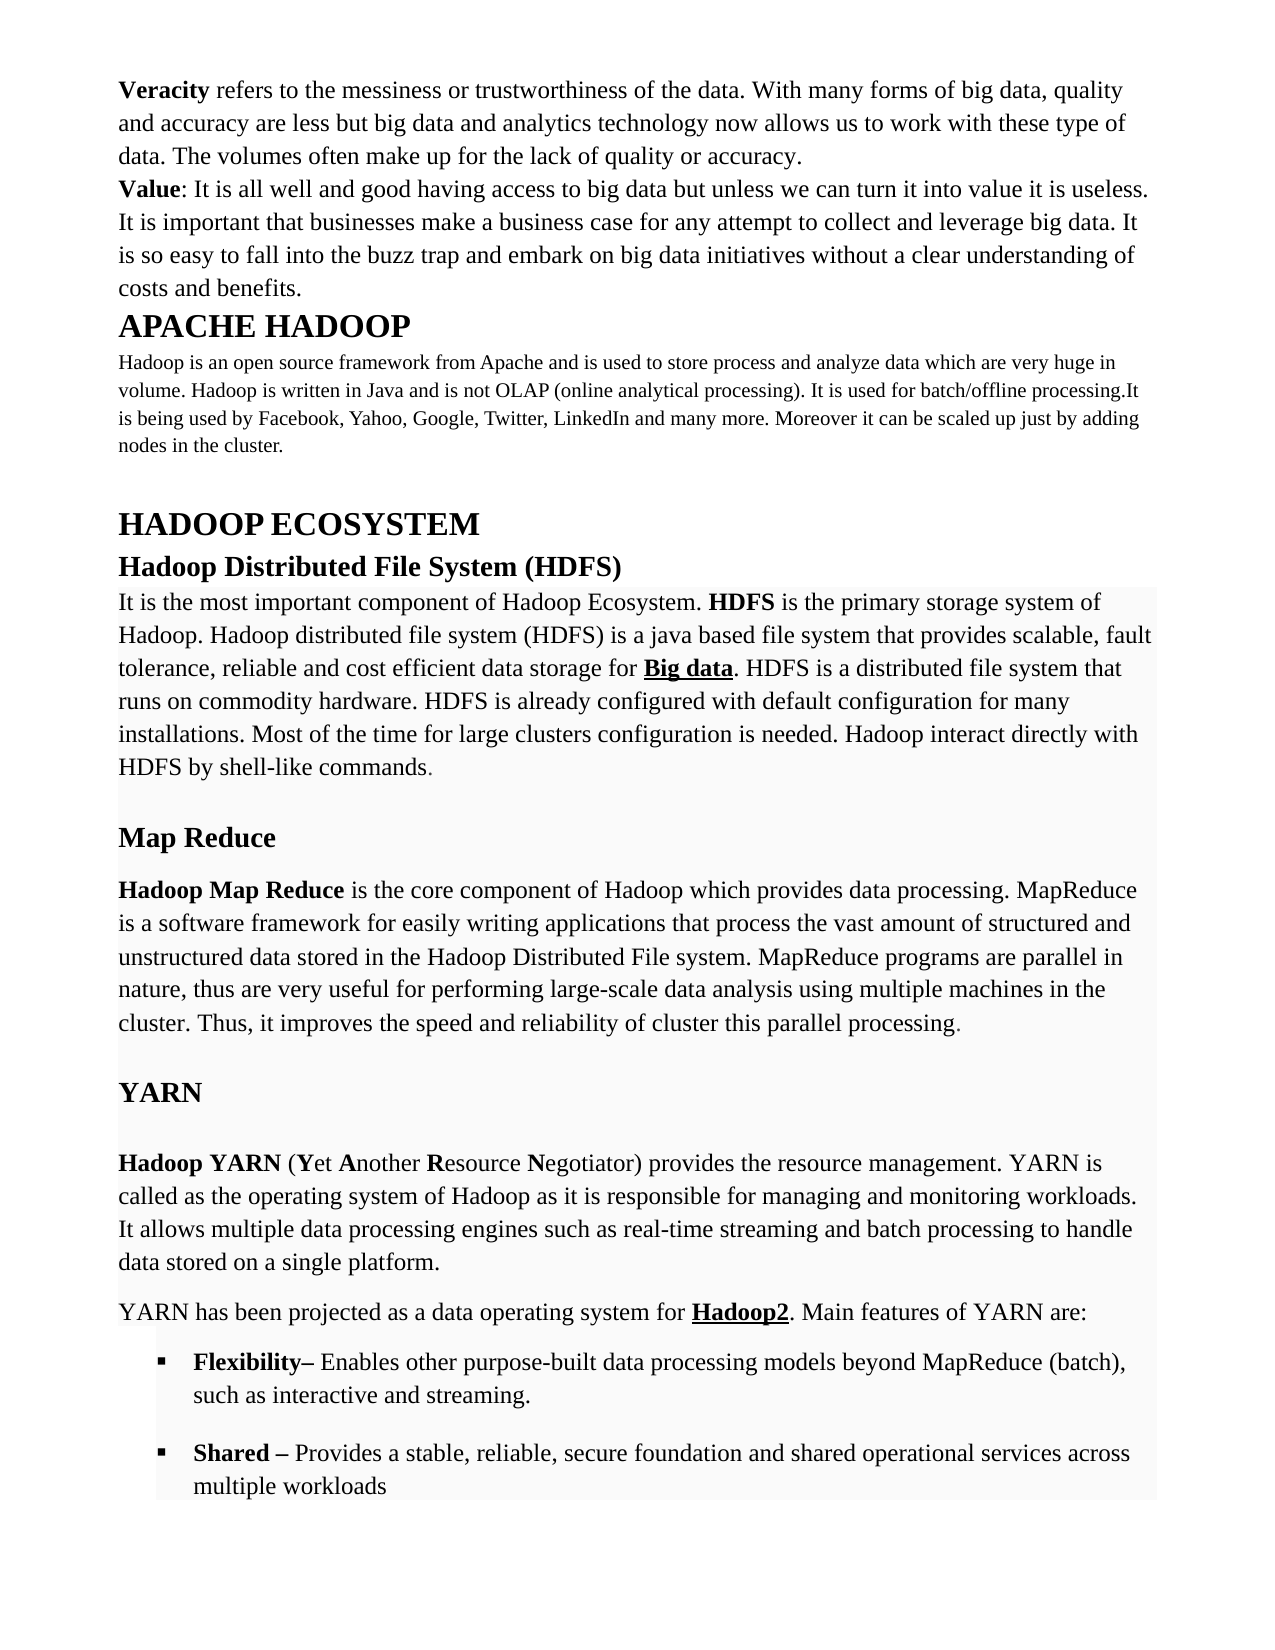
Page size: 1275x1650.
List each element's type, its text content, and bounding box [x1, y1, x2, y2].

text Hadoop is an open source framework from Apache and is used to store process and analyze data which are very huge in volume. Hadoop is written in Java and is not OLAP (online analytical processing). It is used for batch/offline processing.It is being used by Facebook, Yahoo, Google, Twitter, LinkedIn and many more. Moreover it can be scaled up just by adding nodes in the cluster. [118, 350, 1157, 457]
text HADOOP ECOSYSTEM [118, 505, 1157, 543]
text YARN has been projected as a data operating system for Hadoop2. Main features of YARN are: [118, 1297, 1157, 1326]
list Flexibility– Enables other purpose-built data processing models beyond MapReduce (batch), such as interactive and streaming. [156, 1347, 1157, 1409]
text Hadoop Map Reduce is the core component of Hadoop which provides data processing. MapReduce is a software framework for easily writing applications that process the vast amount of structured and unstructured data stored in the Hadoop Distributed File system. MapReduce programs are parallel in nature, thus are very useful for performing large-scale data analysis using multiple machines in the cluster. Thus, it improves the speed and reliability of cluster this parallel processing. [118, 876, 1157, 1036]
list Shared – Provides a stable, reliable, secure foundation and shared operational services across multiple workloads [156, 1438, 1157, 1500]
text It is the most important component of Hadoop Ecosystem. HDFS is the primary storage system of Hadoop. Hadoop distributed file system (HDFS) is a java based file system that provides scalable, fault tolerance, reliable and cost efficient data storage for Big data. HDFS is a distributed file system that runs on commodity hardware. HDFS is already configured with default configuration for many installations. Most of the time for large clusters configuration is needed. Hadoop interact directly with HDFS by shell-like commands. [118, 587, 1157, 781]
text Map Reduce [118, 820, 1157, 853]
text Hadoop Distributed File System (HDFS) [118, 549, 1157, 582]
text YARN [118, 1075, 1157, 1108]
text APACHE HADOOP [118, 306, 1157, 344]
text Value: It is all well and good having access to big data but unless we can turn it into value it is useless. It is important that businesses make a business case for any attempt to collect and leverage big data. It is so easy to fall into the buzz trap and embark on big data initiatives without a clear understanding of costs and benefits. [118, 174, 1157, 302]
text Hadoop YARN (Yet Another Resource Negotiator) provides the resource management. YARN is called as the operating system of Hadoop as it is responsible for managing and monitoring workloads. It allows multiple data processing engines such as real-time streaming and batch processing to handle data stored on a single platform. [118, 1148, 1157, 1276]
text Veracity refers to the messiness or trustworthiness of the data. With many forms of big data, quality and accuracy are less but big data and analytics technology now allows us to work with these type of data. The volumes often make up for the lack of quality or accuracy. [118, 75, 1157, 170]
